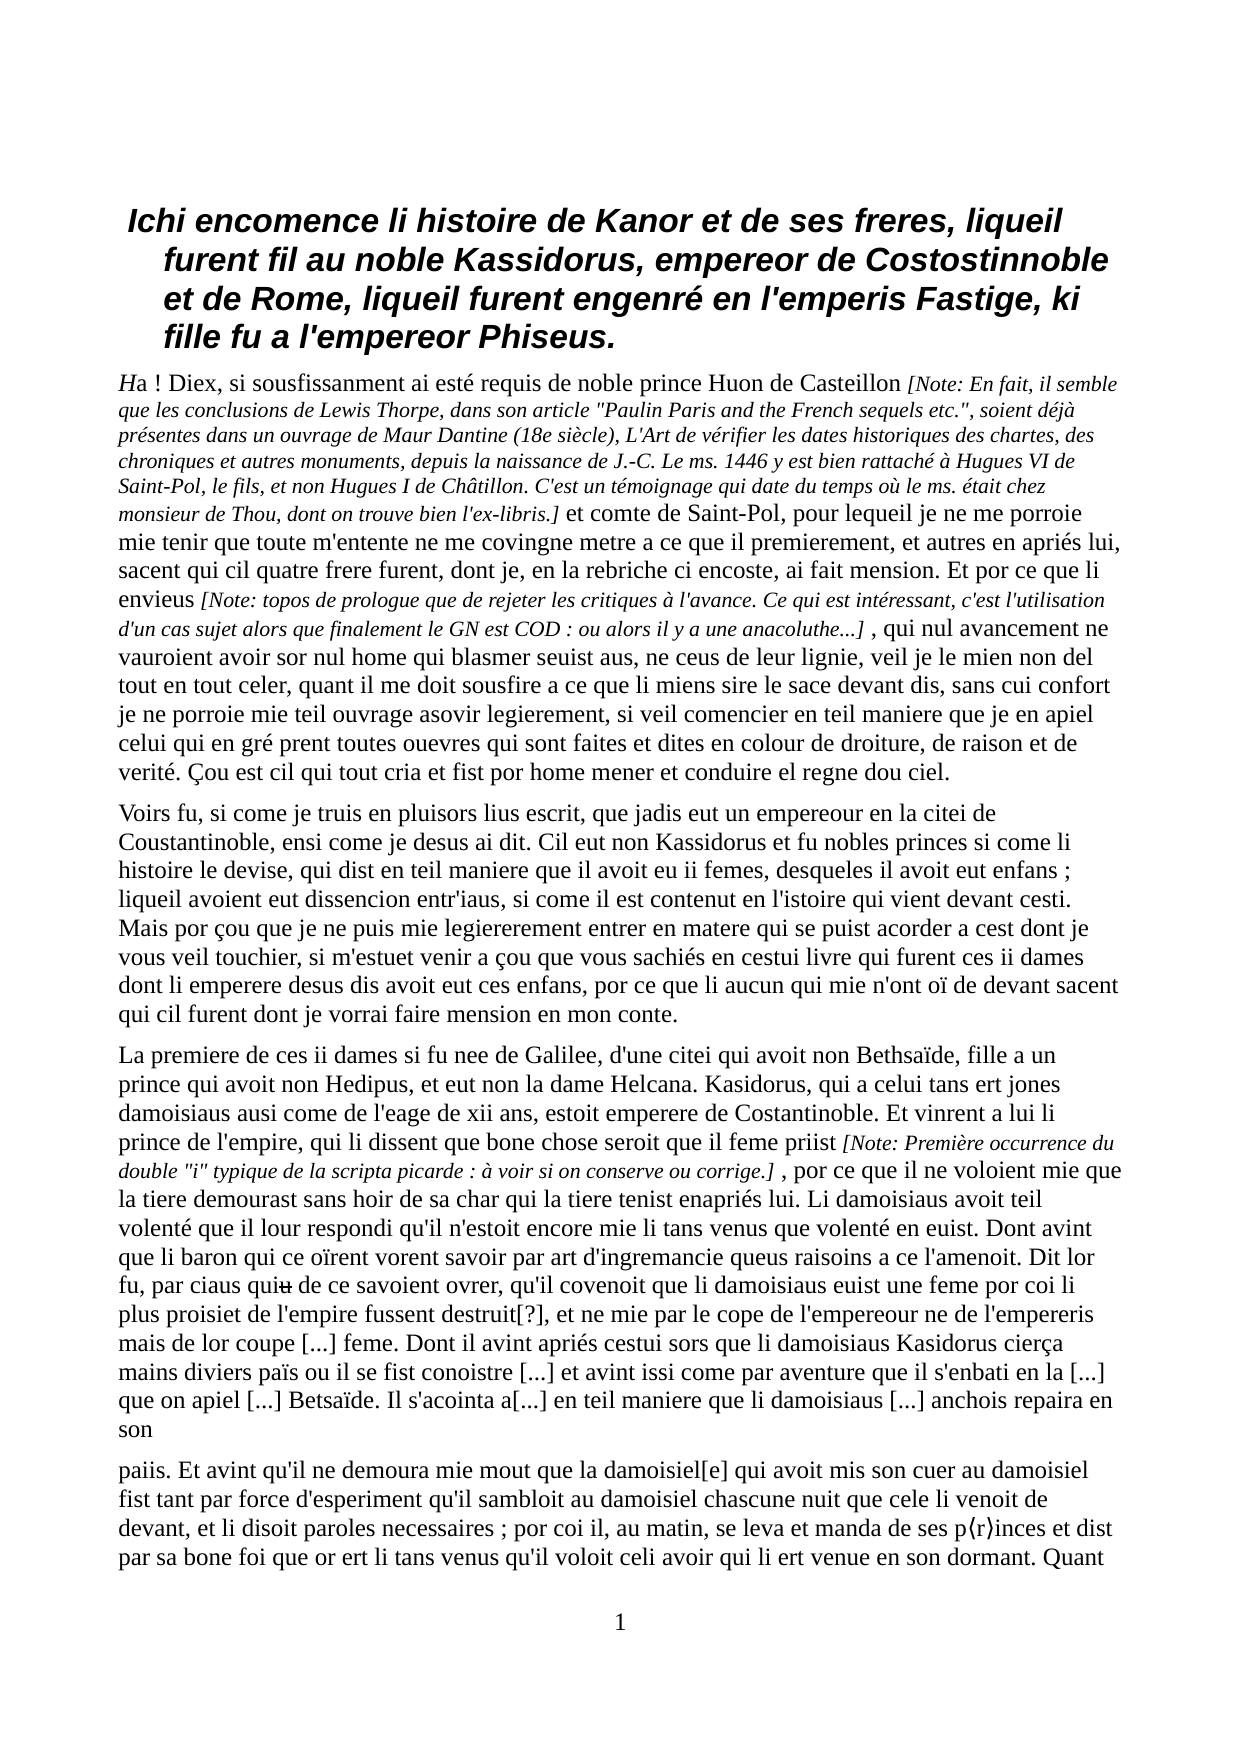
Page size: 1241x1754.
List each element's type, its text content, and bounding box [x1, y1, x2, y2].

text La premiere de ces ii dames si fu nee de Galilee, d'une citei qui avoit non Bethsaïde, fille a un prince qui avoit non Hedipus, et eut non la dame Helcana. Kasidorus, qui a celui tans ert jones damoisiaus ausi come de l'eage de xii ans, estoit emperere de Costantinoble. Et vinrent a lui li prince de l'empire, qui li dissent que bone chose seroit que il feme priist [Note: Première occurrence du double "i" typique de la scripta picarde : à voir si on conserve ou corrige.] , por ce que il ne voloient mie que la tiere demourast sans hoir de sa char qui la tiere tenist enapriés lui. Li damoisiaus avoit teil volenté que il lour respondi qu'il n'estoit encore mie li tans venus que volenté en euist. Dont avint que li baron qui ce oïrent vorent savoir par art d'ingremancie queus raisoins a ce l'amenoit. Dit lor fu, par ciaus quiu de ce savoient ovrer, qu'il covenoit que li damoisiaus euist une feme por coi li plus proisiet de l'empire fussent destruit[?], et ne mie par le cope de l'empereour ne de l'empereris mais de lor coupe [...] feme. Dont il avint apriés cestui sors que li damoisiaus Kasidorus cierça mains diviers païs ou il se fist conoistre [...] et avint issi come par aventure que il s'enbati en la [...] que on apiel [...] Betsaïde. Il s'acointa a[...] en teil maniere que li damoisiaus [...] anchois repaira en son [118, 935, 1122, 1337]
text paiis. Et avint qu'il ne demoura mie mout que la damoisiel[e] qui avoit mis son cuer au damoisiel fist tant par force d'esperiment qu'il sambloit au damoisiel chascune nuit que cele li venoit de devant, et li disoit paroles necessaires ; por coi il, au matin, se leva et manda de ses p⟨r⟩inces et dist par sa bone foi que or ert li tans venus qu'il voloit celi avoir qui li ert venue en son dormant. Quant ce entendirent li baron, si s'aviserent de lor sort dont j'ai desus dit, et missent le plus grant debat par paroles contraires, por coi li damoisiaus ne s'en meust. Mais ne lor valut, car si l'aloit l'amours a la puciele destraingnant que il s'en mist hors de son empire, et cierça tamaint divers paiis avant qu'il peuist asener a celi de cui je paroil. [118, 1350, 1122, 1551]
text Ha ! Diex, si sousfissanment ai esté requis de noble prince Huon de Casteillon [Note: En fait, il semble que les conclusions de Lewis Thorpe, dans son article "Paulin Paris and the French sequels etc.", soient déjà présentes dans un ouvrage de Maur Dantine (18e siècle), L'Art de vérifier les dates historiques des chartes, des chroniques et autres monuments, depuis la naissance de J.-C. Le ms. 1446 y est bien rattaché à Hugues VI de Saint-Pol, le fils, et non Hugues I de Châtillon. C'est un témoignage qui date du temps où le ms. était chez monsieur de Thou, dont on trouve bien l'ex-libris.] et comte de Saint-Pol, pour lequeil je ne me porroie mie tenir que toute m'entente ne me covingne metre a ce que il premierement, et autres en apriés lui, sacent qui cil quatre frere furent, dont je, en la rebriche ci encoste, ai fait mension. Et por ce que li envieus [Note: topos de prologue que de rejeter les critiques à l'avance. Ce qui est intéressant, c'est l'utilisation d'un cas sujet alors que finalement le GN est COD : ou alors il y a une anacoluthe...] , qui nul avancement ne vauroient avoir sor nul home qui blasmer seuist aus, ne ceus de leur lignie, veil je le mien non del tout en tout celer, quant il me doit sousfire a ce que li miens sire le sace devant dis, sans cui confort je ne porroie mie teil ouvrage asovir legierement, si veil comencier en teil maniere que je en apiel celui qui en gré prent toutes ouevres qui sont faites et dites en colour de droiture, de raison et de verité. Çou est cil qui tout cria et fist por home mener et conduire el regne dou ciel. [118, 263, 1122, 680]
text Voirs fu, si come je truis en pluisors lius escrit, que jadis eut un empereour en la citei de Coustantinoble, ensi come je desus ai dit. Cil eut non Kassidorus et fu nobles princes si come li histoire le devise, qui dist en teil maniere que il avoit eu ii femes, desqueles il avoit eut enfans ; liqueil avoient eut dissencion entr'iaus, si come il est contenut en l'istoire qui vient devant cesti. Mais por çou que je ne puis mie legiererement entrer en matere qui se puist acorder a cest dont je vous veil touchier, si m'estuet venir a çou que vous sachiés en cestui livre qui furent ces ii dames dont li emperere desus dis avoit eut ces enfans, por ce que li aucun qui mie n'ont oï de devant sacent qui cil furent dont je vorrai faire mension en mon conte. [118, 692, 1122, 922]
subtitle Ichi encomence li histoire de Kanor et de ses freres, liqueil furent fil au noble Kassidorus, empereor de Costostinnoble et de Rome, liqueil furent engenré en l'emperis Fastige, ki fille fu a l'empereor Phiseus. [118, 176, 1122, 263]
